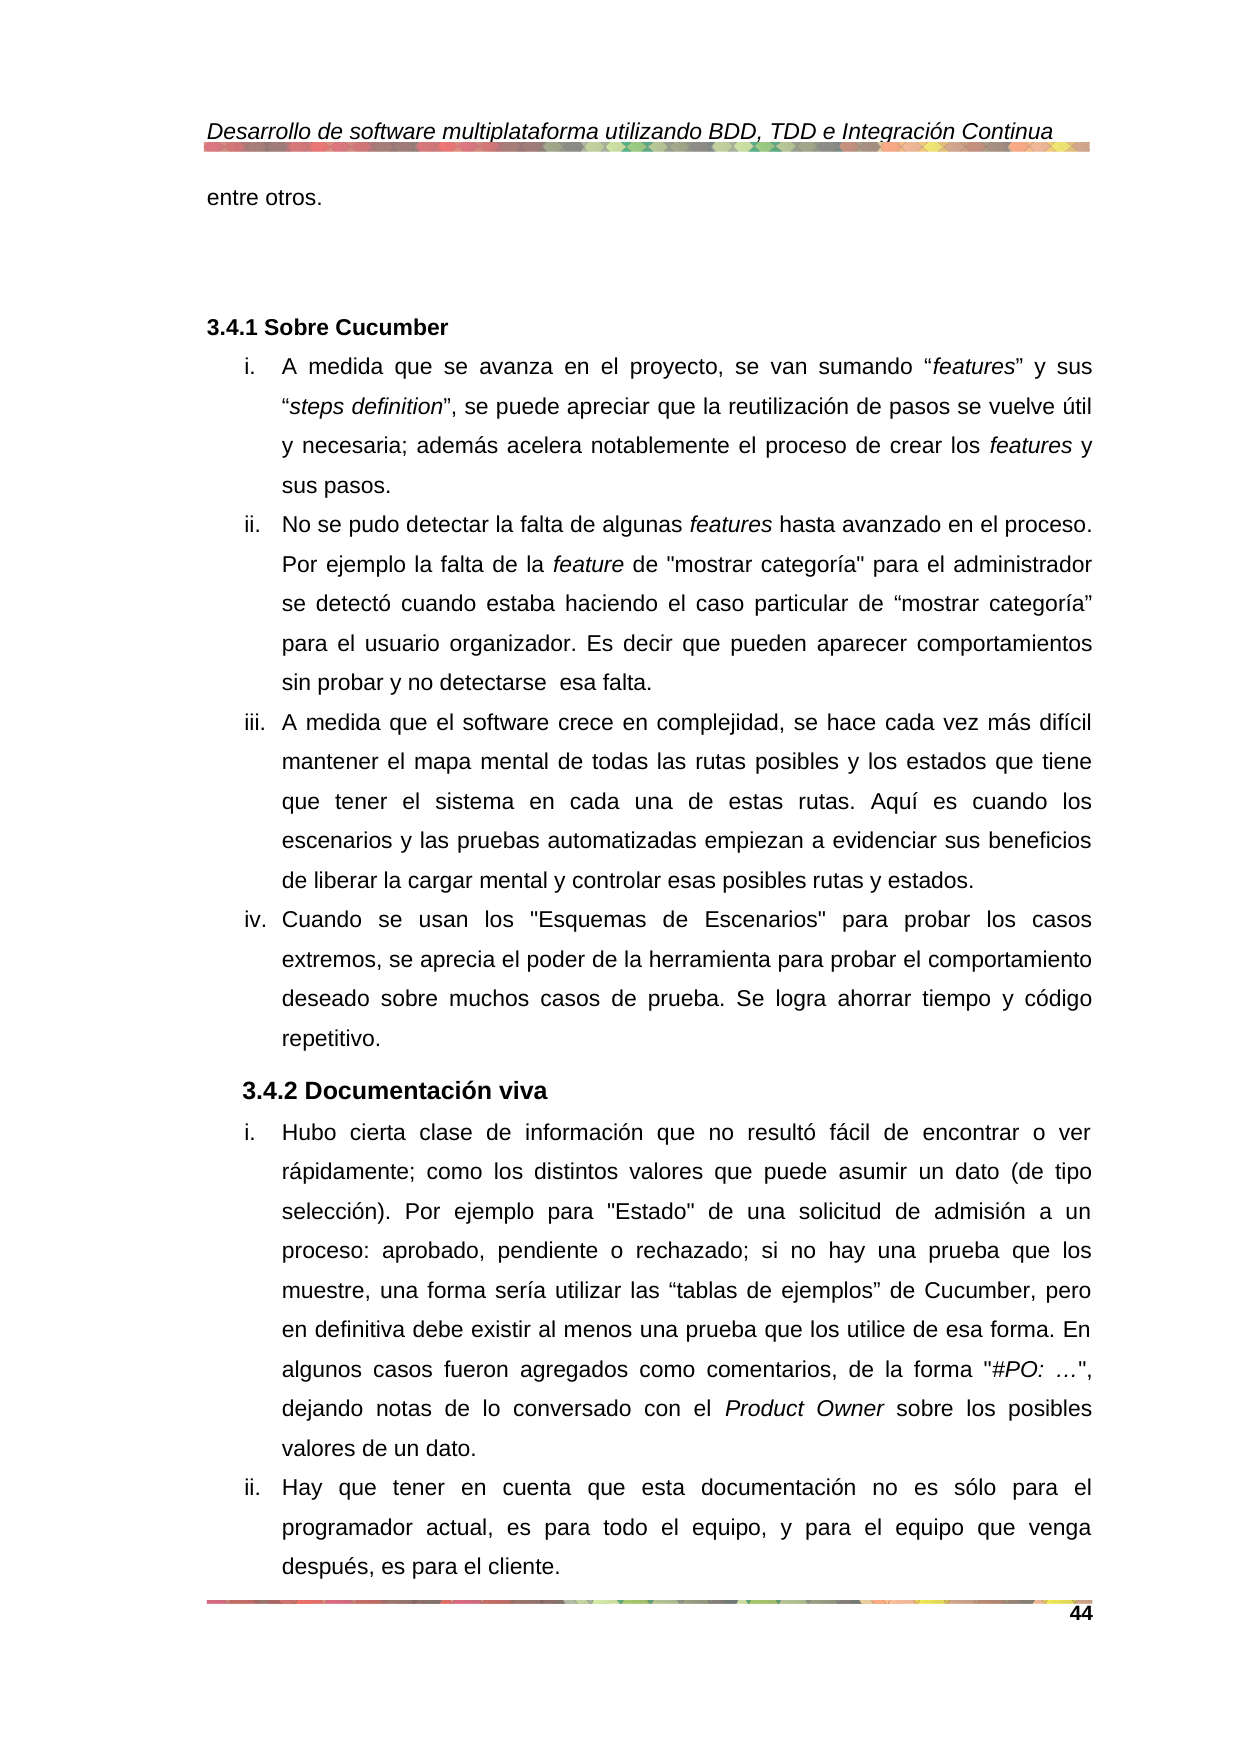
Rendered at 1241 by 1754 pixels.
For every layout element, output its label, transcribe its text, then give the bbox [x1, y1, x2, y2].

list A medida que se avanza en el proyecto, se van sumando “features” y sus “steps definition”, se puede apreciar que la reutilización de pasos se vuelve útil y necesaria; además acelera notablemente el proceso de crear los features y sus pasos. [244, 353, 1093, 498]
list No se pudo detectar la falta de algunas features hasta avanzado en el proceso. Por ejemplo la falta de la feature de "mostrar categoría" para el administrador se detectó cuando estaba haciendo el caso particular de “mostrar categoría” para el usuario organizador. Es decir que pueden aparecer comportamientos sin probar y no detectarse esa falta. [244, 511, 1093, 696]
text 3.4.1 Sobre Cucumber [207, 314, 1093, 340]
list Cuando se usan los "Esquemas de Escenarios" para probar los casos extremos, se aprecia el poder de la herramienta para probar el comportamiento deseado sobre muchos casos de prueba. Se logra ahorrar tiempo y código repetitivo. [244, 906, 1093, 1051]
list Hay que tener en cuenta que esta documentación no es sólo para el programador actual, es para todo el equipo, y para el equipo que venga después, es para el cliente. [244, 1474, 1093, 1579]
list Hubo cierta clase de información que no resultó fácil de encontrar o ver rápidamente; como los distintos valores que puede asumir un dato (de tipo selección). Por ejemplo para "Estado" de una solicitud de admisión a un proceso: aprobado, pendiente o rechazado; si no hay una prueba que los muestre, una forma sería utilizar las “tablas de ejemplos” de Cucumber, pero en definitiva debe existir al menos una prueba que los utilice de esa forma. En algunos casos fueron agregados como comentarios, de la forma "#PO: …", dejando notas de lo conversado con el Product Owner sobre los posibles valores de un dato. [244, 1119, 1093, 1461]
list 3.4.2 Documentación viva [207, 1076, 1093, 1104]
text [206, 1600, 1093, 1604]
text [203, 142, 1090, 152]
list A medida que el software crece en complejidad, se hace cada vez más difícil mantener el mapa mental de todas las rutas posibles y los estados que tiene que tener el sistema en cada una de estas rutas. Aquí es cuando los escenarios y las pruebas automatizadas empiezan a evidenciar sus beneficios de liberar la cargar mental y controlar esas posibles rutas y estados. [244, 709, 1093, 893]
text entre otros. [207, 184, 1093, 210]
